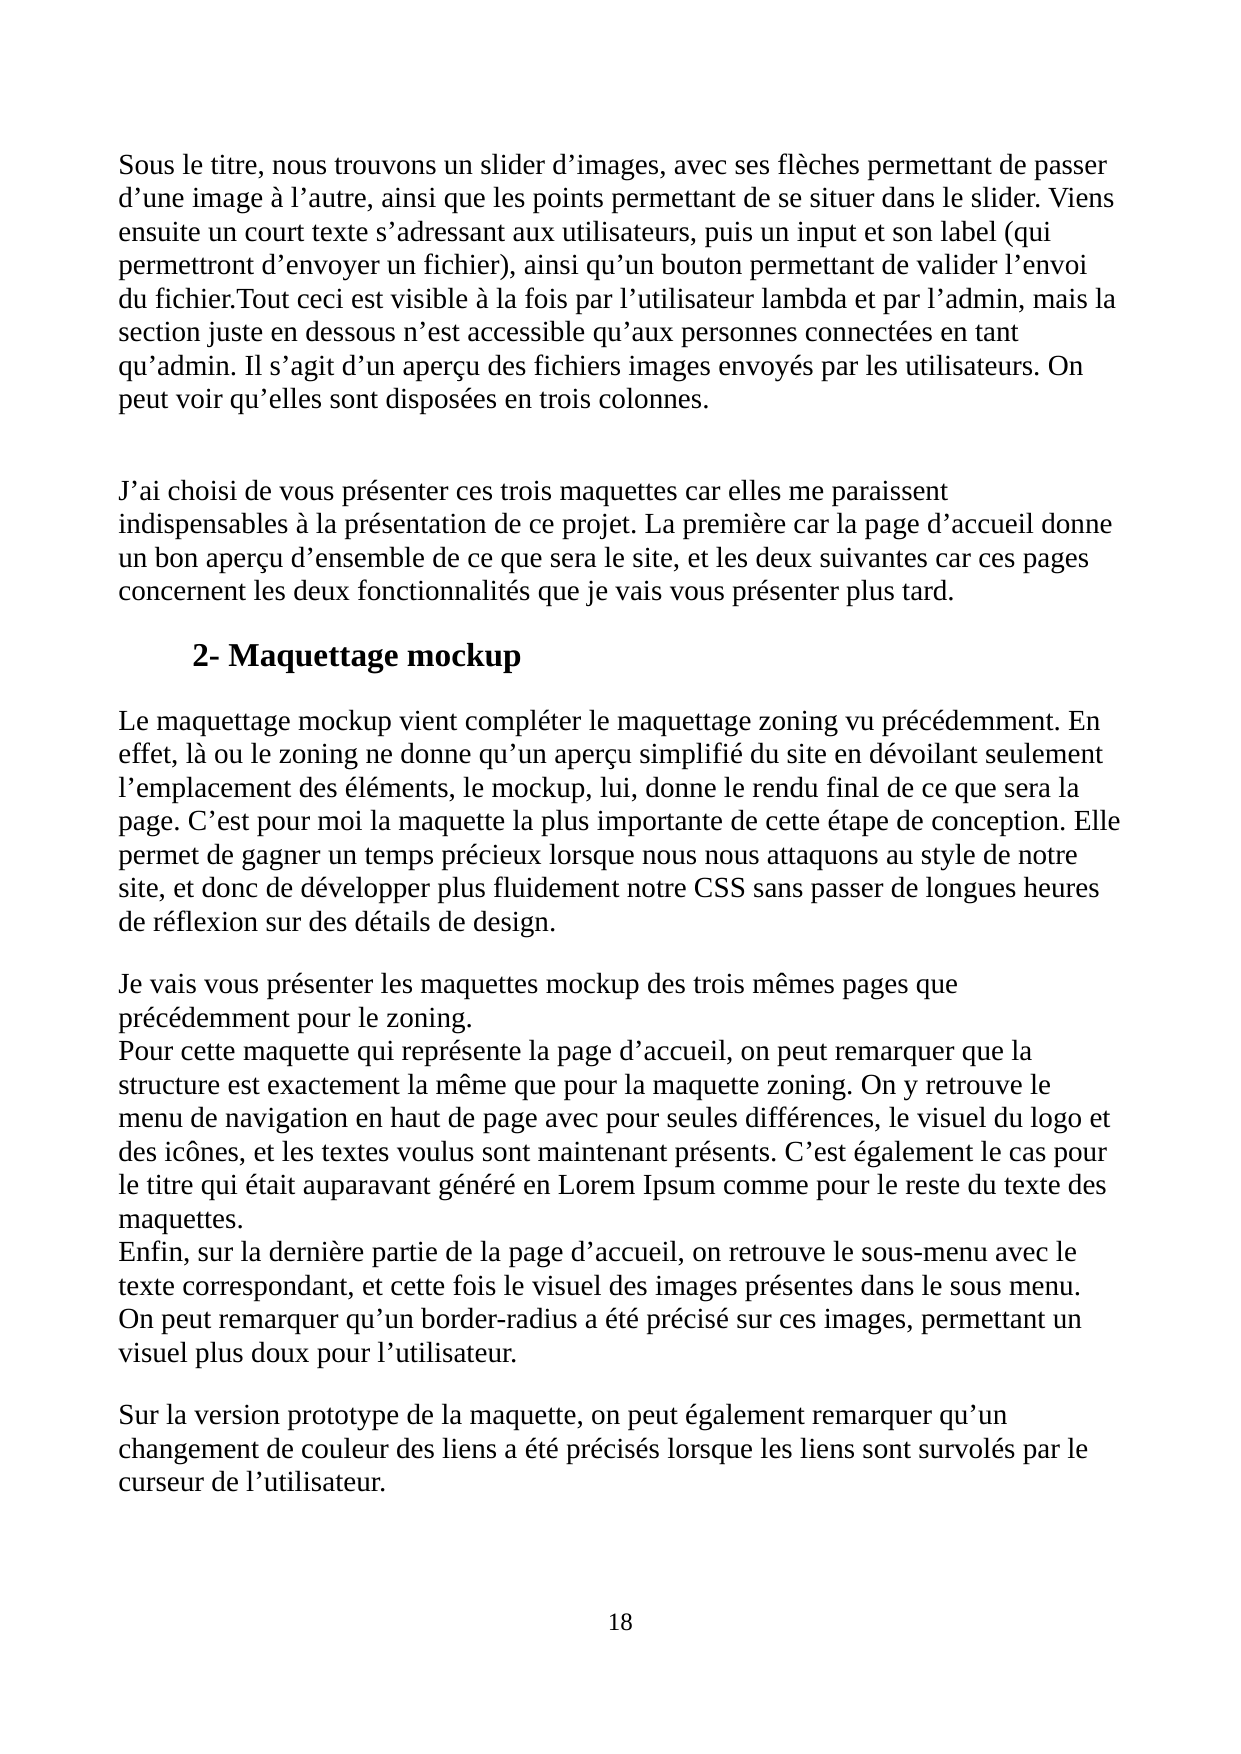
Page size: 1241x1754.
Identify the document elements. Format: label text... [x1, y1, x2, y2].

text J’ai choisi de vous présenter ces trois maquettes car elles me paraissent indispensables à la présentation de ce projet. La première car la page d’accueil donne un bon aperçu d’ensemble de ce que sera le site, et les deux suivantes car ces pages concernent les deux fonctionnalités que je vais vous présenter plus tard. [118, 473, 1122, 607]
text 2- Maquettage mockup [118, 636, 1122, 674]
text Je vais vous présenter les maquettes mockup des trois mêmes pages que précédemment pour le zoning. [118, 966, 1122, 1033]
text Le maquettage mockup vient compléter le maquettage zoning vu précédemment. En effet, là ou le zoning ne donne qu’un aperçu simplifié du site en dévoilant seulement l’emplacement des éléments, le mockup, lui, donne le rendu final de ce que sera la page. C’est pour moi la maquette la plus importante de cette étape de conception. Elle permet de gagner un temps précieux lorsque nous nous attaquons au style de notre site, et donc de développer plus fluidement notre CSS sans passer de longues heures de réflexion sur des détails de design. [118, 703, 1122, 937]
text Pour cette maquette qui représente la page d’accueil, on peut remarquer que la structure est exactement la même que pour la maquette zoning. On y retrouve le menu de navigation en haut de page avec pour seules différences, le visuel du logo et des icônes, et les textes voulus sont maintenant présents. C’est également le cas pour le titre qui était auparavant généré en Lorem Ipsum comme pour le reste du texte des maquettes. [118, 1033, 1122, 1234]
text Enfin, sur la dernière partie de la page d’accueil, on retrouve le sous-menu avec le texte correspondant, et cette fois le visuel des images présentes dans le sous menu. On peut remarquer qu’un border-radius a été précisé sur ces images, permettant un visuel plus doux pour l’utilisateur. [118, 1234, 1122, 1369]
text Sous le titre, nous trouvons un slider d’images, avec ses flèches permettant de passer d’une image à l’autre, ainsi que les points permettant de se situer dans le slider. Viens ensuite un court texte s’adressant aux utilisateurs, puis un input et son label (qui permettront d’envoyer un fichier), ainsi qu’un bouton permettant de valider l’envoi du fichier.Tout ceci est visible à la fois par l’utilisateur lambda et par l’admin, mais la section juste en dessous n’est accessible qu’aux personnes connectées en tant qu’admin. Il s’agit d’un aperçu des fichiers images envoyés par les utilisateurs. On peut voir qu’elles sont disposées en trois colonnes. [118, 147, 1122, 415]
text Sur la version prototype de la maquette, on peut également remarquer qu’un changement de couleur des liens a été précisés lorsque les liens sont survolés par le curseur de l’utilisateur. [118, 1397, 1122, 1498]
